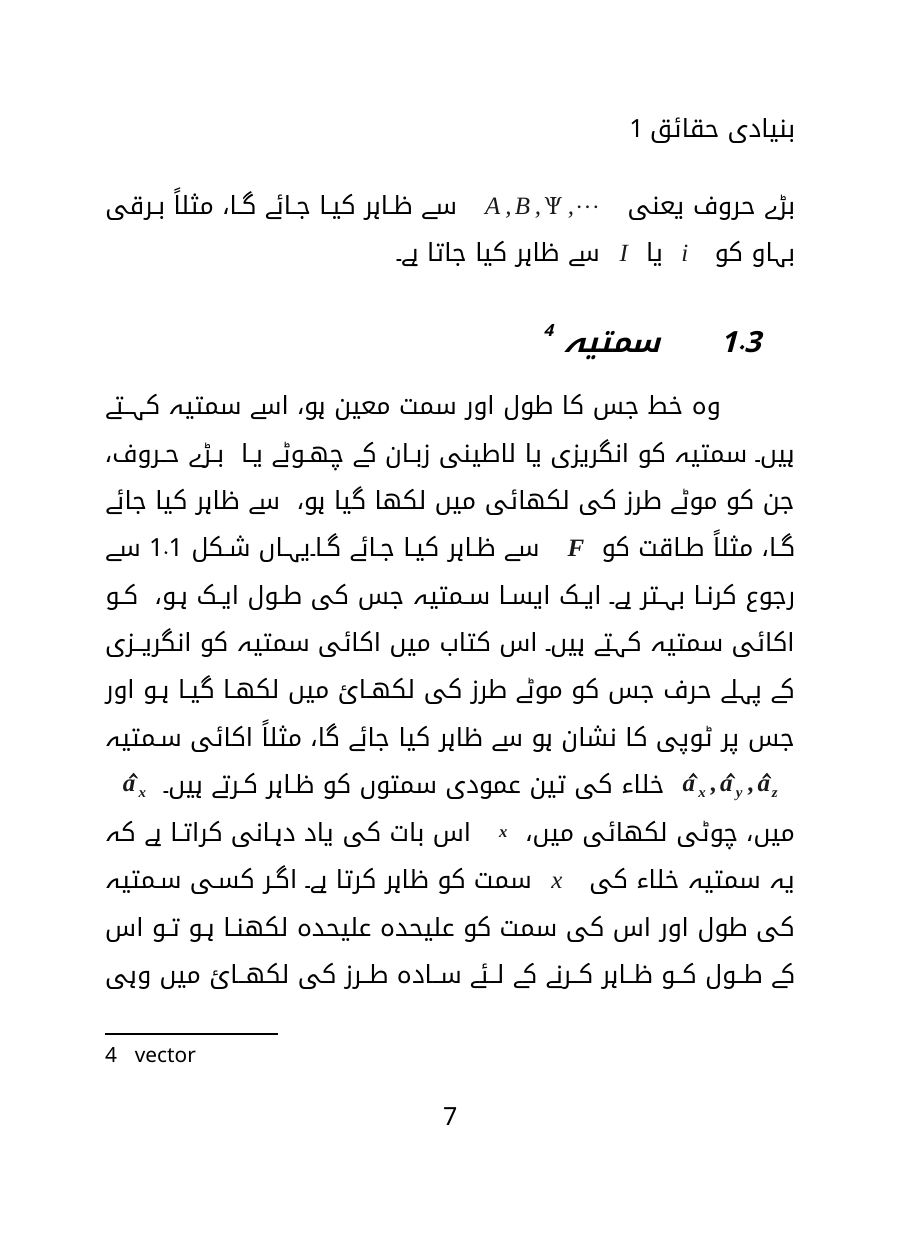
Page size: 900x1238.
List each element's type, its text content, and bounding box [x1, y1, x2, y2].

subtitle سمتیہ [105, 315, 720, 370]
text وہ خط جس کا طول اور سمت معین ہو، اسے سمتیہ کہتے ہیں۔ سمتیہ کو انگریزی یا لاطینی زبان کے چھوٹے یا بڑے حروف، جن کو موٹے طرز کی لکھائی میں لکھا گیا ہو، سے ظاہر کیا جائے گا، مثلاً طاقت کو سے ظاہر کیا جائے گا۔یہاں شکل 1.1 سے رجوع کرنا بہتر ہے۔ ایک ایسا سمتیہ جس کی طول ایک ہو، کو اکائی سمتیہ کہتے ہیں۔ اس کتاب میں اکائی سمتیہ کو انگریزی کے پہلے حرف جس کو موٹے طرز کی لکھائ میں لکھا گیا ہو اور جس پر ٹوپی کا نشان ہو سے ظاہر کیا جائے گا، مثلاً اکائی سمتیہخلاء کی تین عمودی سمتوں کو ظاہر کرتے ہیں۔میں، چوٹی لکھائی میں، اس بات کی یاد دہانی کراتا ہے کہ یہ سمتیہ خلاء کی سمت کو ظاہر کرتا ہے۔ اگر کسی سمتیہ کی طول اور اس کی سمت کو علیحدہ علیحدہ لکھنا ہو تو اس کے طول کو ظاہر کرنے کے لئے سادہ طرز کی لکھائ میں وہی حرف استعمال کیا جائے گا جو اس سمتیہ کو ظاہر کرنے کے لئے، موٹے طرز کی لکھائی میں، استعمال کیا گیا ہو۔ یعنی سمتیہکی طول کوسے ظاہر کیا جائے گا۔ شکل میں سمتیہ کی طول، چار کے برابر ہے۔ اگر کسی سمتیہ کی سمت میں ایک اکائی سمتیہ بنایا جائے تو یہ اکائی سمتیہ اس سمتیہ کی سمت کو ظاہر کرتا ہے۔جیسے پہلے ذکر ہوا ہے ایسے اکائی سمتیہ کو انگریزی کے پہلے حرف، جس کو موٹے طرز کی لکھائ میں لکھا گیا ہو اور جس پر ٹوپی کا نشان ہو، سے ظاہر کیا جائے گا یعنی سمتیہکی سمت کوسے ظاہر کیا جائے گا۔یہاں، چوٹی لکھائی میں ، اس بات کی یاد دہانی کراتا ہے کہ یہ اکائی سمتیہ کی سمت کو ظاہر کر رہا ہے۔ شکل میں چونکہ طاقت دائیں جانب کو ہے لہٰذا اور برابر ہیں۔ [105, 382, 795, 999]
list vector [105, 1040, 795, 1068]
text وہ متغیرہ جس کی مقدار معین ہو اسے مقداری کہتے ہیں۔ اس کتاب میں مقداری متغیرہ کو سادہ طرز کی لکھائی میں انگریزی یا لاطینی زبان کے چھوٹے حروف یعنی یا بڑے حروف یعنی سے ظاہر کیا جائے گا، مثلاً برقی بہاو کو یاسے ظاہر کیا جاتا ہے۔ [105, 182, 795, 277]
